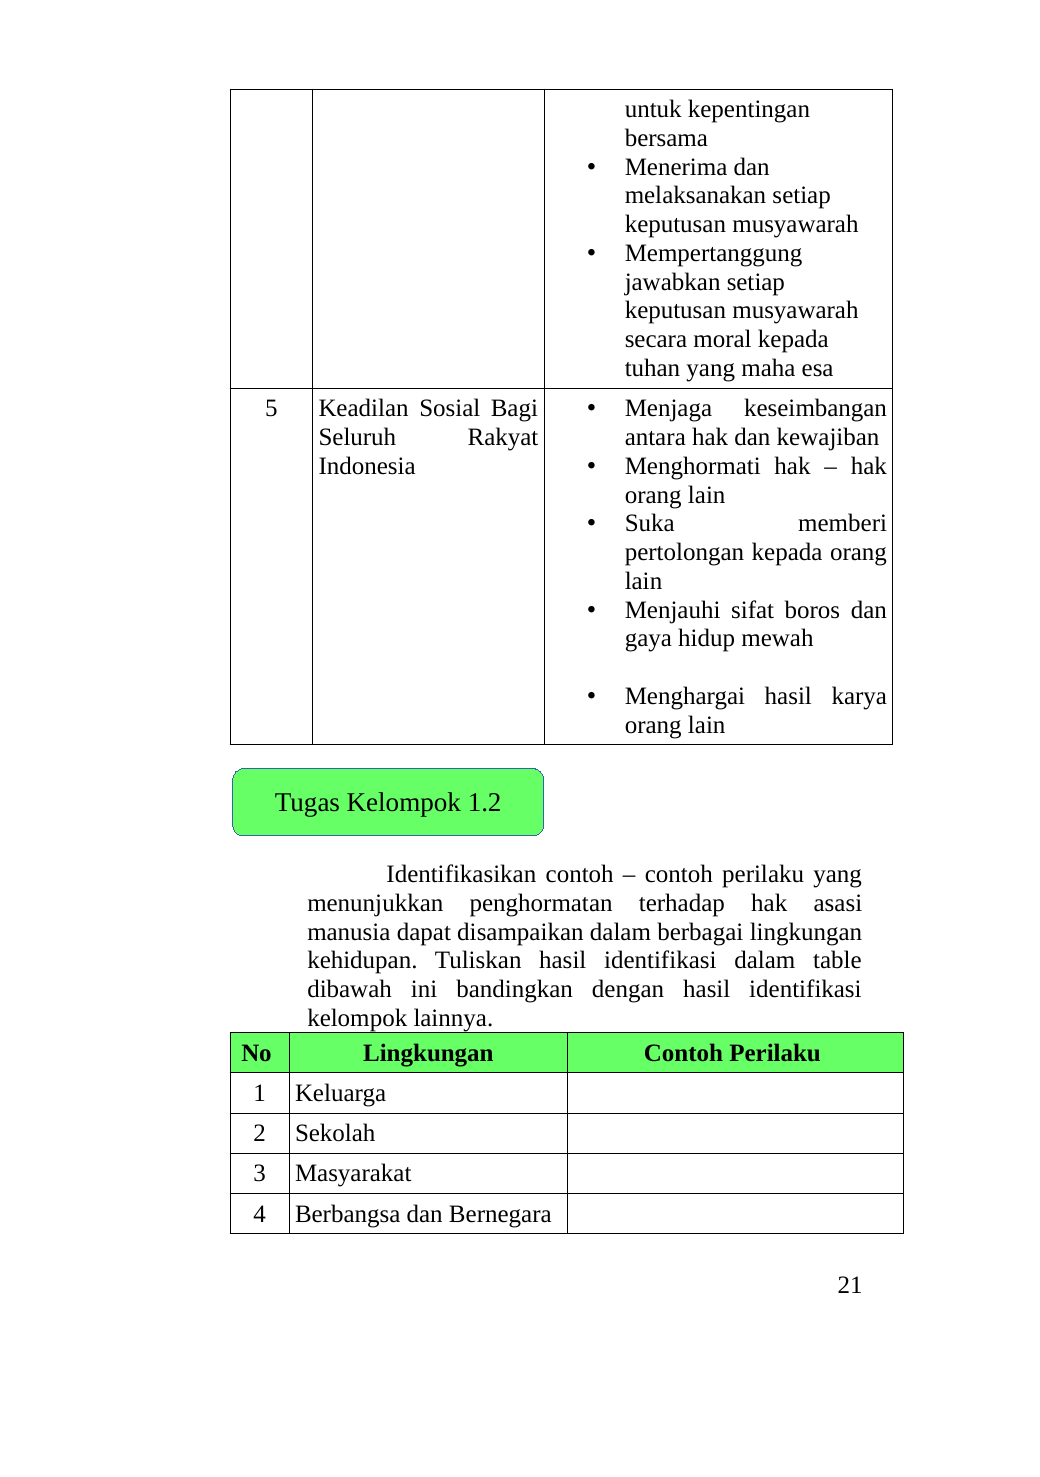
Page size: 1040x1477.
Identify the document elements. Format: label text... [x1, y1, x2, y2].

text Identifikasikan contoh – contoh perilaku yang menunjukkan penghormatan terhadap hak asasi manusia dapat disampaikan dalam berbagai lingkungan kehidupan. Tuliskan hasil identifikasi dalam table dibawah ini bandingkan dengan hasil identifikasi kelompok lainnya. [307, 859, 862, 1032]
table_cell Menjaga keseimbangan antara hak dan kewajiban Menghormati hak – hak orang lain Suka memberi pertolongan kepada orang lain Menjauhi sifat boros dan gaya hidup mewah Menghargai hasil karya orang lain [545, 389, 892, 744]
table_cell 3 [231, 1154, 289, 1193]
table_cell Mengutamakan kepentingan negara dan masyarakat Tidak memaksakan kehendak kepada orang lain Mengutamakan musyawarah dalam mengambil keputusan untuk kepentingan bersama Menerima dan melaksanakan setiap keputusan musyawarah Mempertanggung jawabkan setiap keputusan musyawarah secara moral kepada tuhan yang maha esa [545, 90, 892, 388]
table_cell Masyarakat [290, 1154, 567, 1193]
table_cell 1 [231, 1073, 289, 1112]
table_cell [568, 1073, 903, 1112]
table_header Lingkungan [290, 1033, 567, 1072]
table_cell Sekolah [290, 1114, 567, 1153]
table_cell Keadilan Sosial Bagi Seluruh Rakyat Indonesia [313, 389, 544, 744]
table_header Contoh Perilaku [568, 1033, 903, 1072]
table_cell [313, 90, 544, 388]
table_cell Keluarga [290, 1073, 567, 1112]
table_cell 5 [231, 389, 312, 744]
table_cell Berbangsa dan Bernegara [290, 1194, 567, 1233]
table_cell [568, 1194, 903, 1233]
table_cell [231, 90, 312, 388]
table_cell 2 [231, 1114, 289, 1153]
table_cell [568, 1114, 903, 1153]
table_header No [231, 1033, 289, 1072]
table_cell 4 [231, 1194, 289, 1233]
table_cell [568, 1154, 903, 1193]
